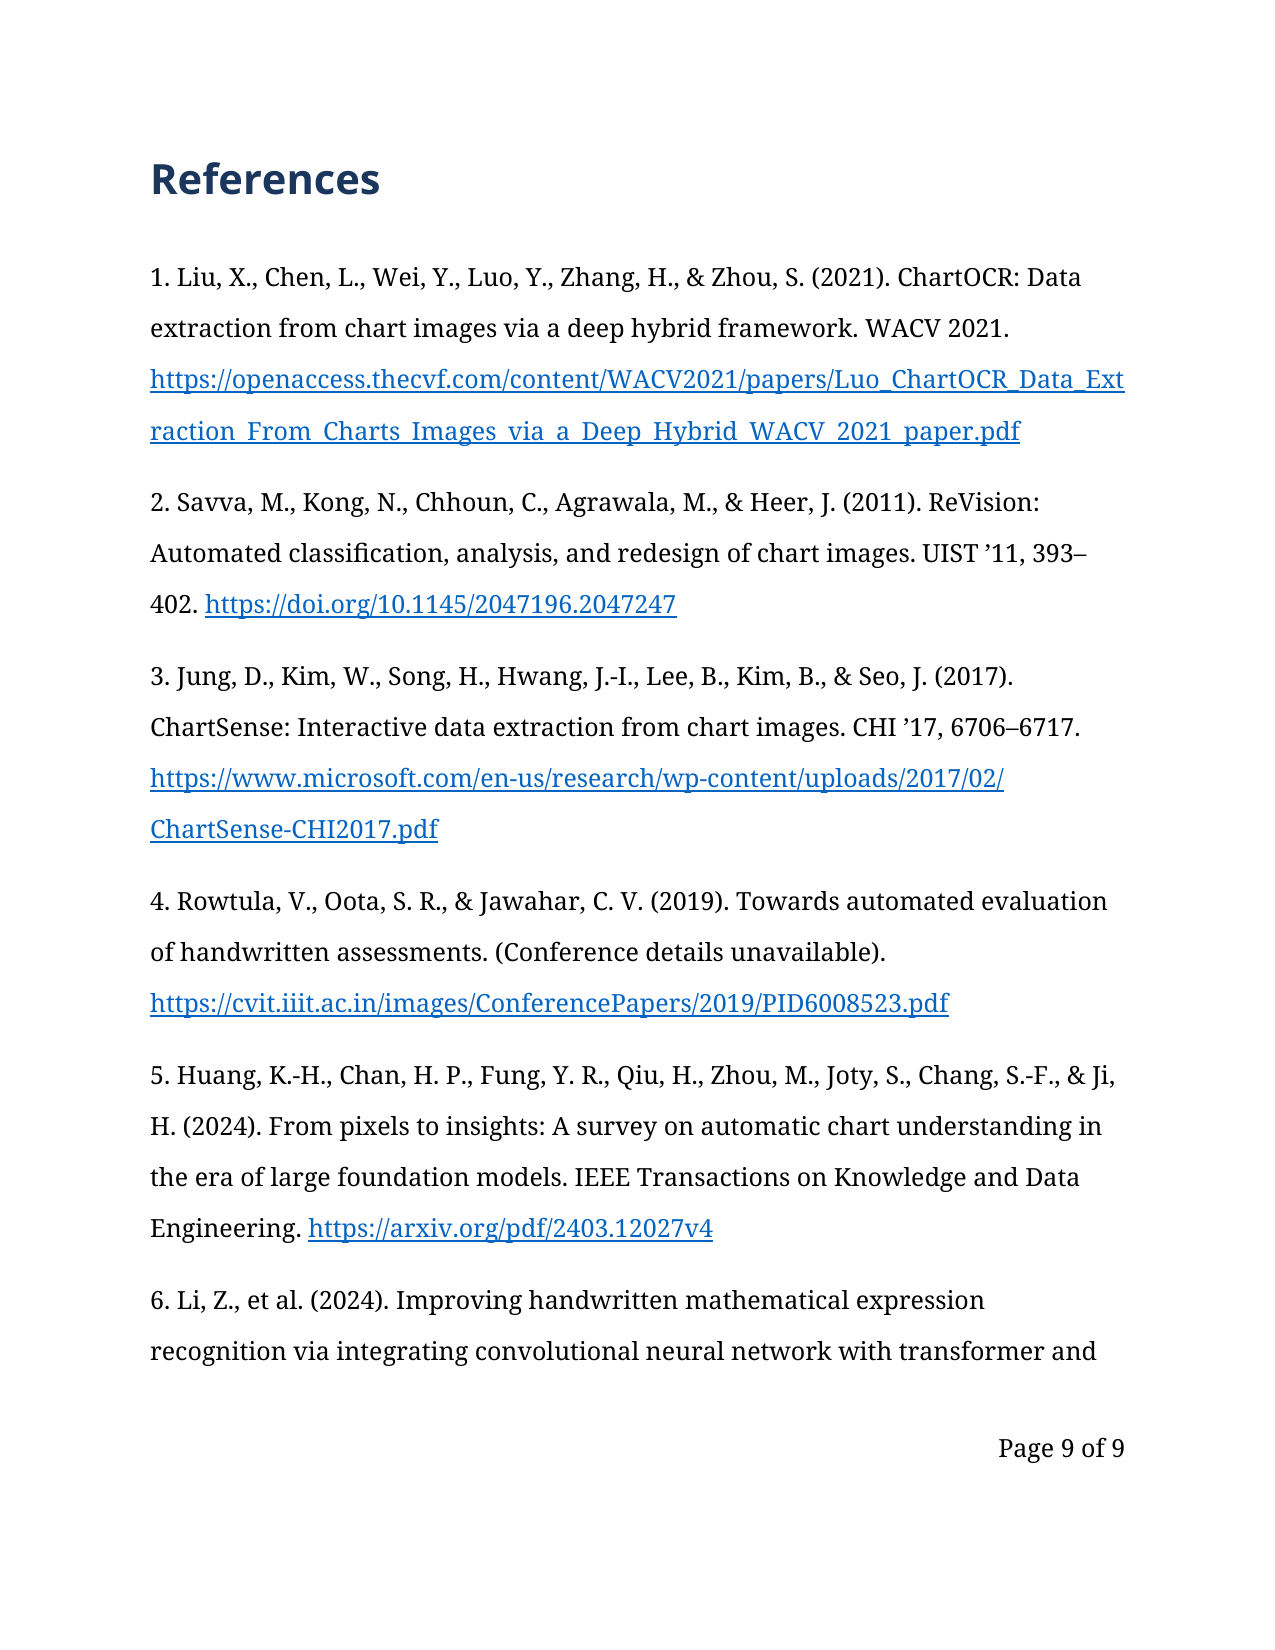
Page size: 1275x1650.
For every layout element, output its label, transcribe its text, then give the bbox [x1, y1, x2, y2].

text 5. Huang, K.-H., Chan, H. P., Fung, Y. R., Qiu, H., Zhou, M., Joty, S., Chang, S.-F., & Ji, H. (2024). From pixels to insights: A survey on automatic chart understanding in the era of large foundation models. IEEE Transactions on Knowledge and Data Engineering. https://arxiv.org/pdf/2403.12027v4 [150, 1058, 1125, 1245]
text 2. Savva, M., Kong, N., Chhoun, C., Agrawala, M., & Heer, J. (2011). ReVision: Automated classification, analysis, and redesign of chart images. UIST ’11, 393–402. https://doi.org/10.1145/2047196.2047247 [150, 485, 1125, 621]
text raction_From_Charts_Images_via_a_Deep_Hybrid_WACV_2021_paper.pdf [150, 393, 1125, 447]
text 6. Li, Z., et al. (2024). Improving handwritten mathematical expression recognition via integrating convolutional neural network with transformer and [150, 1283, 1125, 1368]
text 1. Liu, X., Chen, L., Wei, Y., Luo, Y., Zhang, H., & Zhou, S. (2021). ChartOCR: Data extraction from chart images via a deep hybrid framework. WACV 2021. https://openaccess.thecvf.com/content/WACV2021/papers/Luo_ChartOCR_Data_Ext [150, 260, 1125, 391]
text 3. Jung, D., Kim, W., Song, H., Hwang, J.-I., Lee, B., Kim, B., & Seo, J. (2017). ChartSense: Interactive data extraction from chart images. CHI ’17, 6706–6717. https://www.microsoft.com/en-us/research/wp-content/uploads/2017/02/ChartSense-CHI2017.pdf [150, 659, 1125, 846]
text 4. Rowtula, V., Oota, S. R., & Jawahar, C. V. (2019). Towards automated evaluation of handwritten assessments. (Conference details unavailable). https://cvit.iiit.ac.in/images/ConferencePapers/2019/PID6008523.pdf [150, 884, 1125, 1020]
subtitle References [150, 150, 1125, 207]
